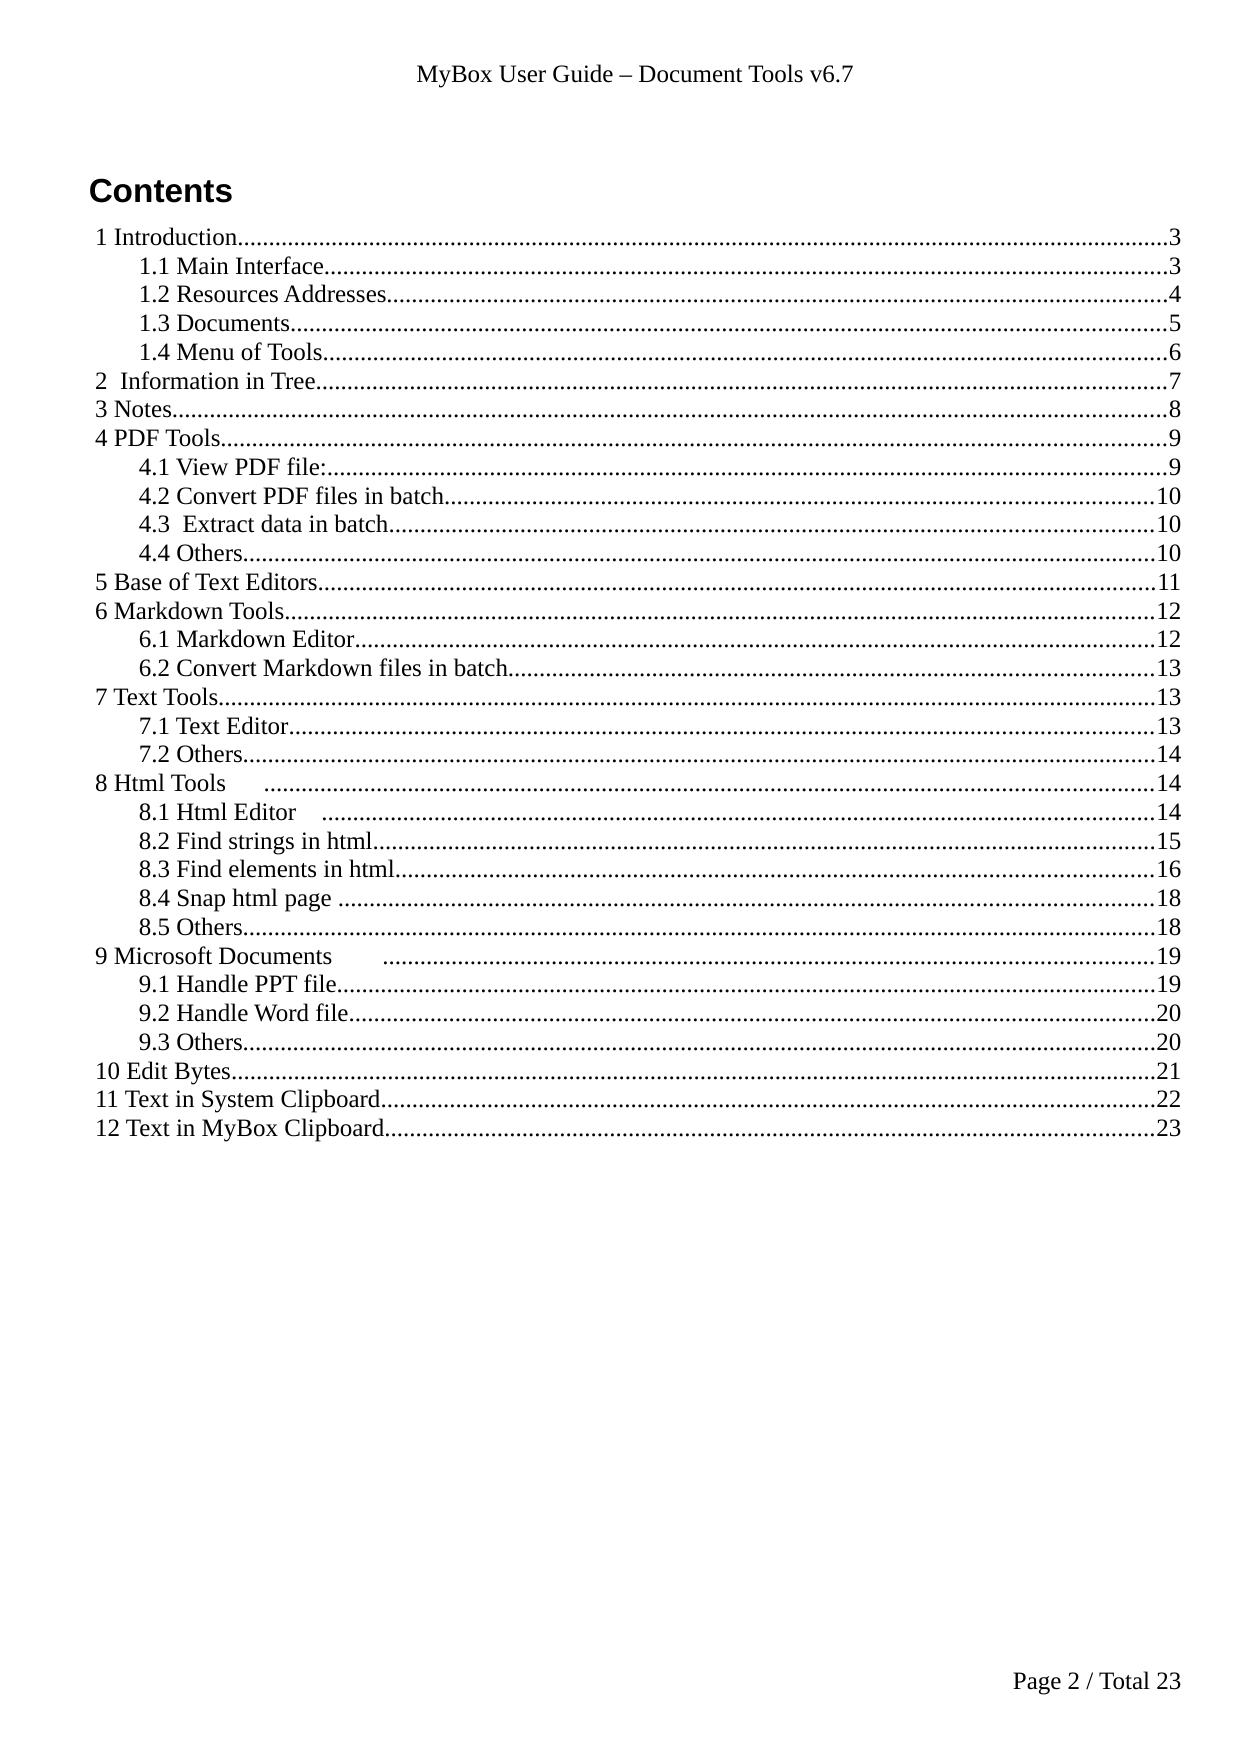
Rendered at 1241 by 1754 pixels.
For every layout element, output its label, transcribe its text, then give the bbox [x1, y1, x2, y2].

text 9.3 Others 20 [132, 1027, 1181, 1056]
text 8.5 Others 18 [132, 912, 1181, 941]
text 9 Microsoft Documents 19 [88, 941, 1181, 969]
text 6 Markdown Tools 12 [88, 596, 1181, 624]
text 2 Information in Tree 7 [88, 366, 1181, 394]
text 8 Html Tools 14 [88, 768, 1181, 797]
text 1.1 Main Interface 3 [132, 251, 1181, 279]
text 10 Edit Bytes 21 [88, 1056, 1181, 1084]
text 1 Introduction 3 [88, 222, 1181, 251]
text 8.2 Find strings in html 15 [132, 826, 1181, 854]
text 4.4 Others 10 [132, 538, 1181, 567]
text 5 Base of Text Editors 11 [88, 567, 1181, 596]
text 1.3 Documents 5 [132, 308, 1181, 337]
text 9.2 Handle Word file 20 [132, 998, 1181, 1027]
text 9.1 Handle PPT file 19 [132, 969, 1181, 998]
text 4 PDF Tools 9 [88, 423, 1181, 452]
text 8.1 Html Editor 14 [132, 797, 1181, 826]
text 4.2 Convert PDF files in batch 10 [132, 481, 1181, 509]
text 3 Notes 8 [88, 394, 1181, 423]
subtitle Contents [88, 171, 1181, 209]
text 7.2 Others 14 [132, 739, 1181, 768]
text 8.4 Snap html page 18 [132, 883, 1181, 912]
text 4.3 Extract data in batch 10 [132, 509, 1181, 538]
text 1.4 Menu of Tools 6 [132, 337, 1181, 366]
text 7 Text Tools 13 [88, 682, 1181, 711]
text 6.2 Convert Markdown files in batch 13 [132, 653, 1181, 682]
text 1.2 Resources Addresses 4 [132, 279, 1181, 308]
text 8.3 Find elements in html 16 [132, 854, 1181, 883]
text 11 Text in System Clipboard 22 [88, 1084, 1181, 1113]
text 4.1 View PDF file: 9 [132, 452, 1181, 481]
text 7.1 Text Editor 13 [132, 711, 1181, 739]
text 12 Text in MyBox Clipboard 23 [88, 1113, 1181, 1142]
text 6.1 Markdown Editor 12 [132, 624, 1181, 653]
